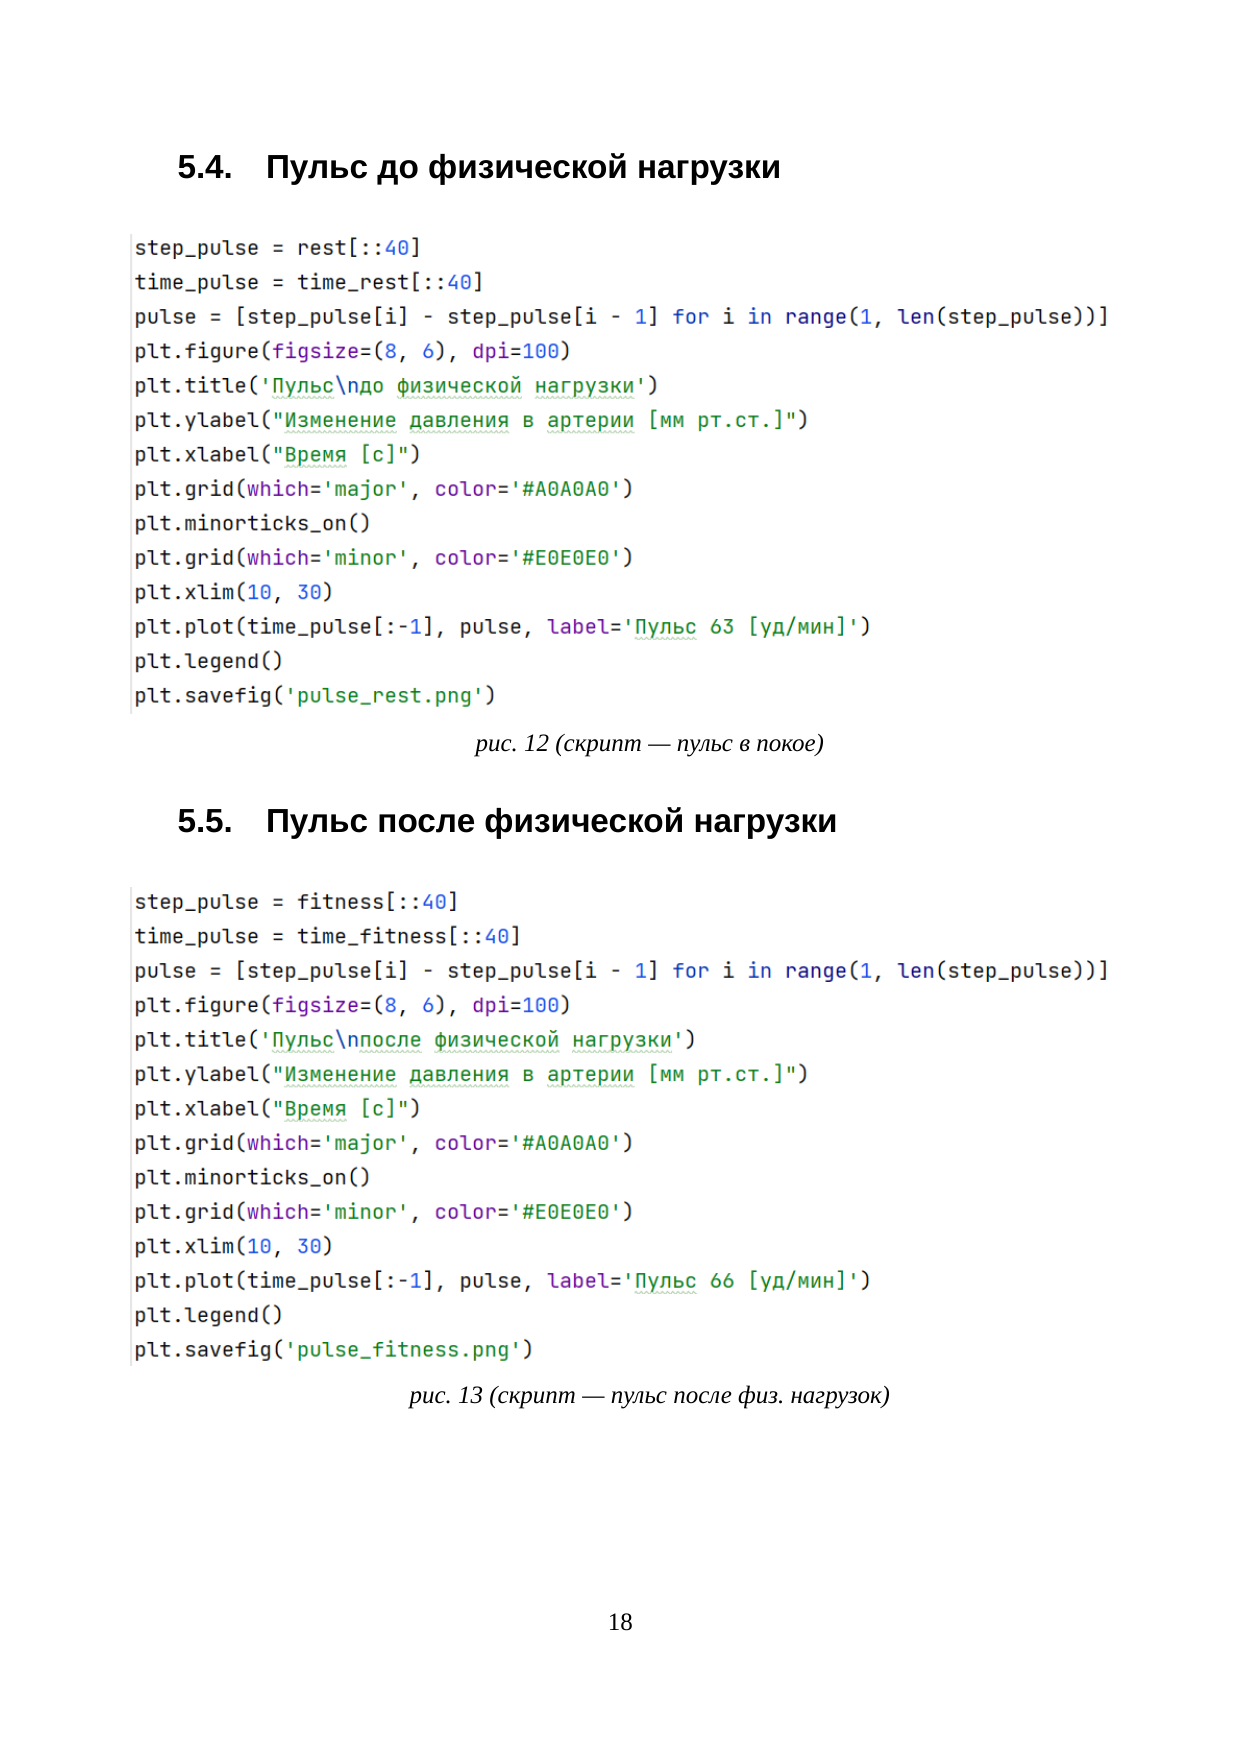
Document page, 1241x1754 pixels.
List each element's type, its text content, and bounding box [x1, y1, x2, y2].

text рис. 12 (скрипт — пульс в покое) [118, 235, 1122, 757]
subtitle Пульс до физической нагрузки [118, 148, 1122, 186]
picture [128, 234, 1112, 714]
subtitle Пульс после физической нагрузки [118, 801, 1122, 839]
picture [130, 887, 1111, 1366]
text рис. 13 (скрипт — пульс после физ. нагрузок) [118, 888, 1122, 1409]
